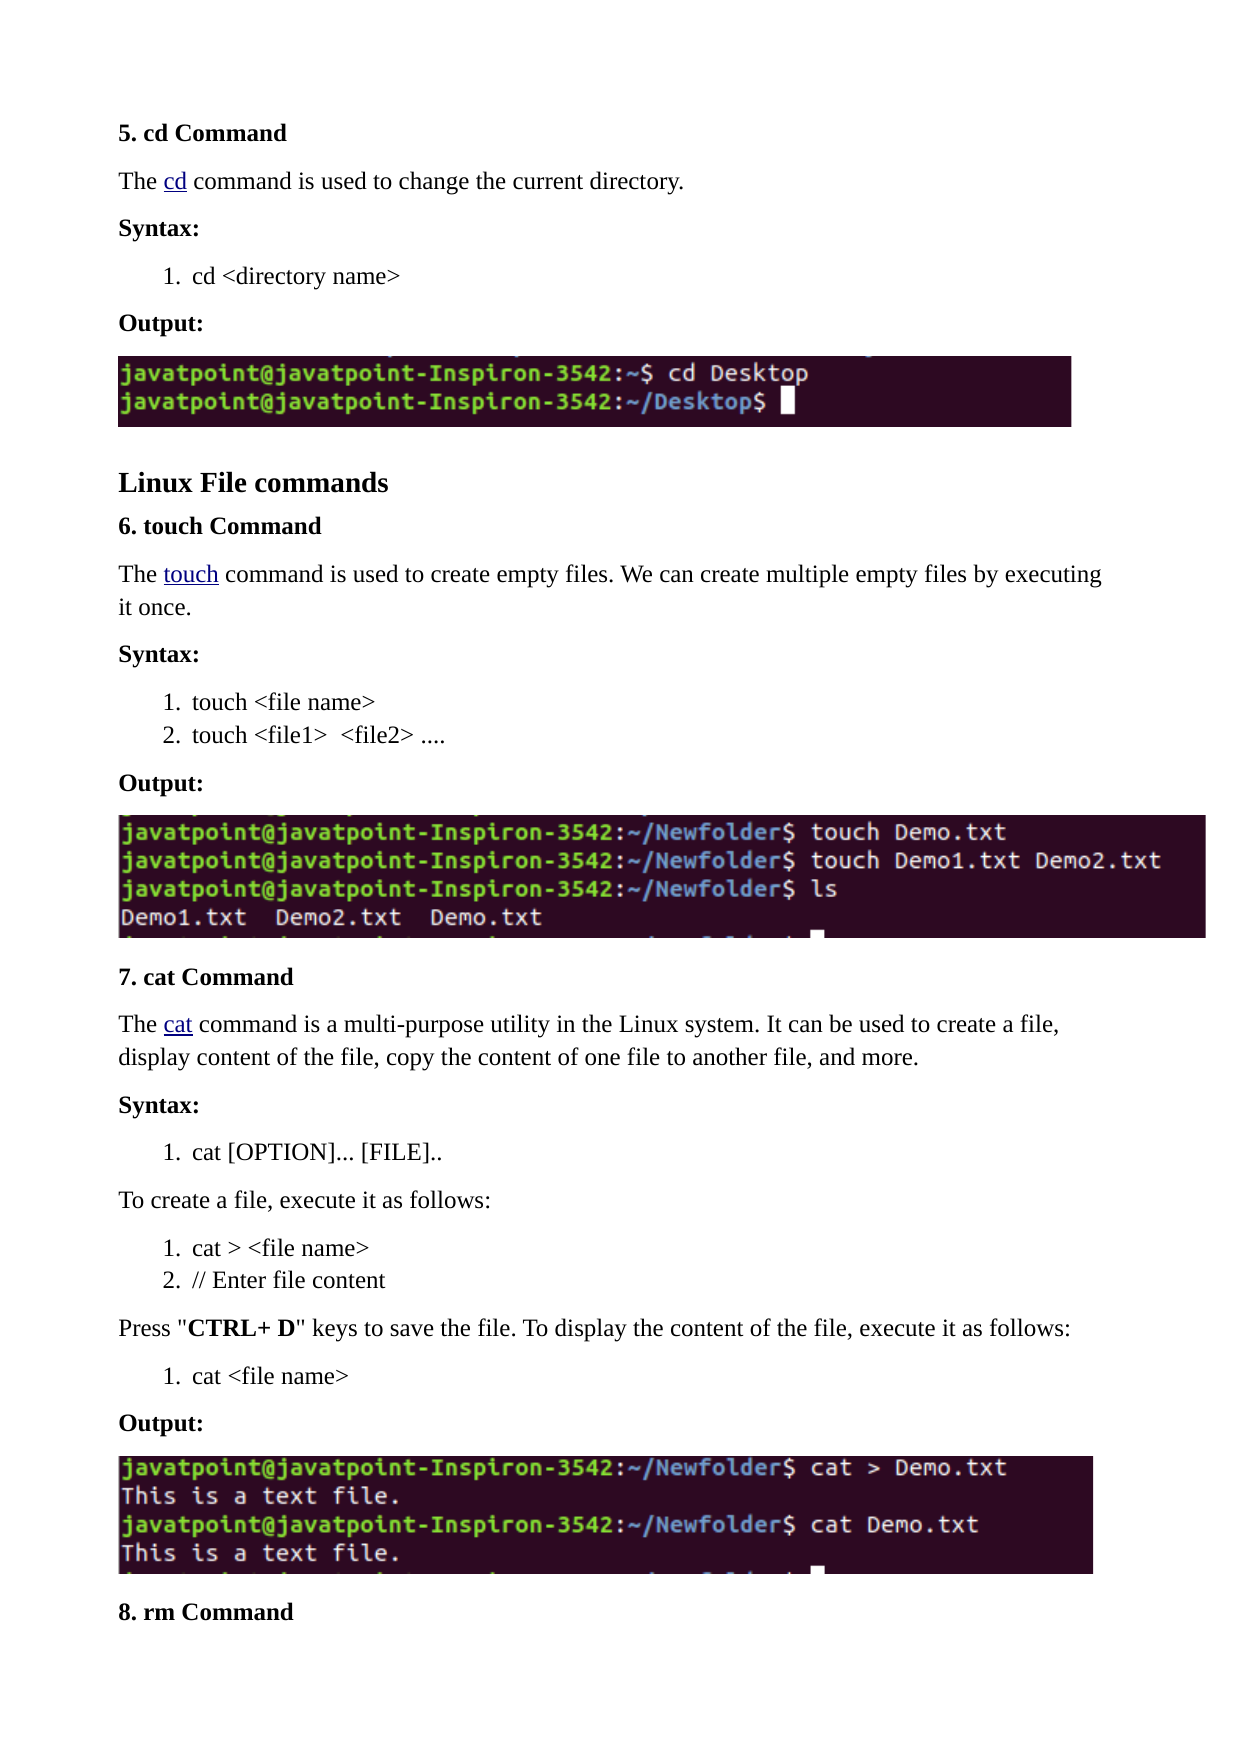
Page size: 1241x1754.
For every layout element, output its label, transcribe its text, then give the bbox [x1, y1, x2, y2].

picture [118, 1456, 1094, 1574]
text 5. cd Command [118, 118, 1122, 147]
subtitle Linux File commands [118, 465, 1122, 499]
list cd <directory name> [162, 261, 1122, 290]
text Output: [118, 1408, 1122, 1437]
list touch <file1> <file2> .... [162, 720, 1122, 749]
list cat [OPTION]... [FILE].. [162, 1137, 1122, 1166]
picture [118, 815, 1206, 938]
text To create a file, execute it as follows: [118, 1185, 1122, 1214]
list cat <file name> [162, 1361, 1122, 1389]
list touch <file name> [162, 687, 1122, 716]
text 6. touch Command [118, 511, 1122, 540]
text 7. cat Command [118, 962, 1122, 990]
text Output: [118, 308, 1122, 337]
text Output: [118, 768, 1122, 797]
text Syntax: [118, 639, 1122, 668]
picture [118, 356, 1072, 427]
text The cd command is used to change the current directory. [118, 166, 1122, 194]
text Syntax: [118, 1090, 1122, 1118]
text The cat command is a multi-purpose utility in the Linux system. It can be used to create a file, display content of the file, copy the content of one file to another file, and more. [118, 1009, 1122, 1071]
list cat > <file name> [162, 1233, 1122, 1261]
text Syntax: [118, 213, 1122, 242]
text 8. rm Command [118, 1597, 1122, 1626]
list // Enter file content [162, 1266, 1122, 1294]
text Press "CTRL+ D" keys to save the file. To display the content of the file, execute it as follows: [118, 1313, 1122, 1342]
text The touch command is used to create empty files. We can create multiple empty files by executing it once. [118, 559, 1122, 621]
